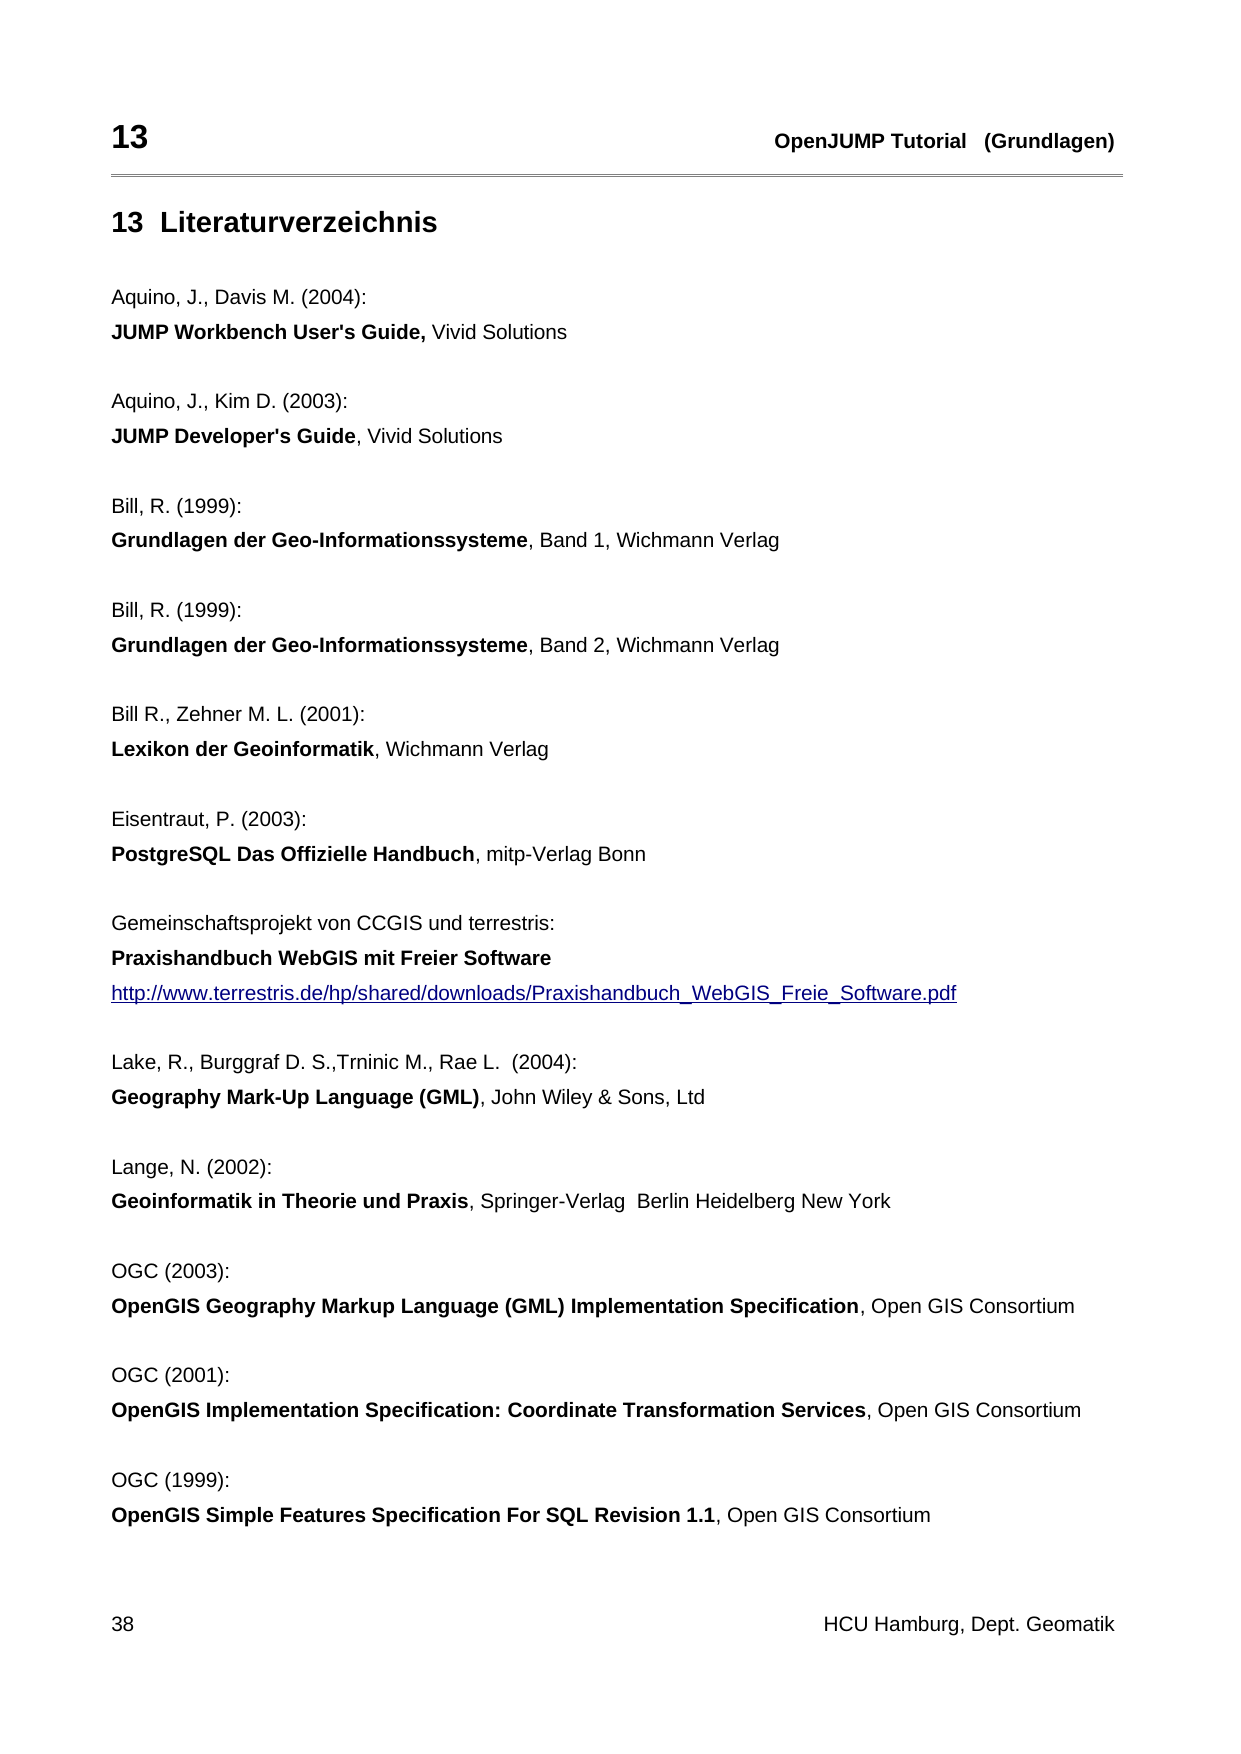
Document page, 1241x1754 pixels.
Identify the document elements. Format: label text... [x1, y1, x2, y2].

text Geography Mark-Up Language (GML), John Wiley & Sons, Ltd [111, 1086, 1123, 1109]
text OpenGIS Geography Markup Language (GML) Implementation Specification, Open GIS Consortium [111, 1294, 1123, 1318]
text Lexikon der Geoinformatik, Wichmann Verlag [111, 738, 1123, 761]
text Grundlagen der Geo-Informationssysteme, Band 1, Wichmann Verlag [111, 529, 1123, 552]
text JUMP Developer's Guide, Vivid Solutions [111, 425, 1123, 448]
text PostgreSQL Das Offizielle Handbuch, mitp-Verlag Bonn [111, 842, 1123, 866]
subtitle Literaturverzeichnis [111, 206, 1123, 238]
text Grundlagen der Geo-Informationssysteme, Band 2, Wichmann Verlag [111, 633, 1123, 657]
text OGC (1999): [111, 1468, 1123, 1492]
text Gemeinschaftsprojekt von CCGIS und terrestris: [111, 912, 1123, 935]
text Bill, R. (1999): [111, 599, 1123, 622]
text Eisentraut, P. (2003): [111, 807, 1123, 831]
text OGC (2001): [111, 1364, 1123, 1387]
text OGC (2003): [111, 1260, 1123, 1283]
text Aquino, J., Davis M. (2004): [111, 286, 1123, 309]
text Lake, R., Burggraf D. S.,Trninic M., Rae L. (2004): [111, 1051, 1123, 1074]
text Praxishandbuch WebGIS mit Freier Software http://www.terrestris.de/hp/shared/downloads/Praxishandbuch_WebGIS_Freie_Software.pdf [111, 947, 1123, 1005]
text OpenGIS Simple Features Specification For SQL Revision 1.1, Open GIS Consortium [111, 1503, 1123, 1527]
text Bill R., Zehner M. L. (2001): [111, 703, 1123, 726]
text Bill, R. (1999): [111, 494, 1123, 518]
text Lange, N. (2002): [111, 1155, 1123, 1179]
text Geoinformatik in Theorie und Praxis, Springer-Verlag Berlin Heidelberg New York [111, 1190, 1123, 1213]
text OpenGIS Implementation Specification: Coordinate Transformation Services, Open GIS Consortium [111, 1399, 1123, 1422]
text Aquino, J., Kim D. (2003): [111, 390, 1123, 413]
text JUMP Workbench User's Guide, Vivid Solutions [111, 320, 1123, 344]
